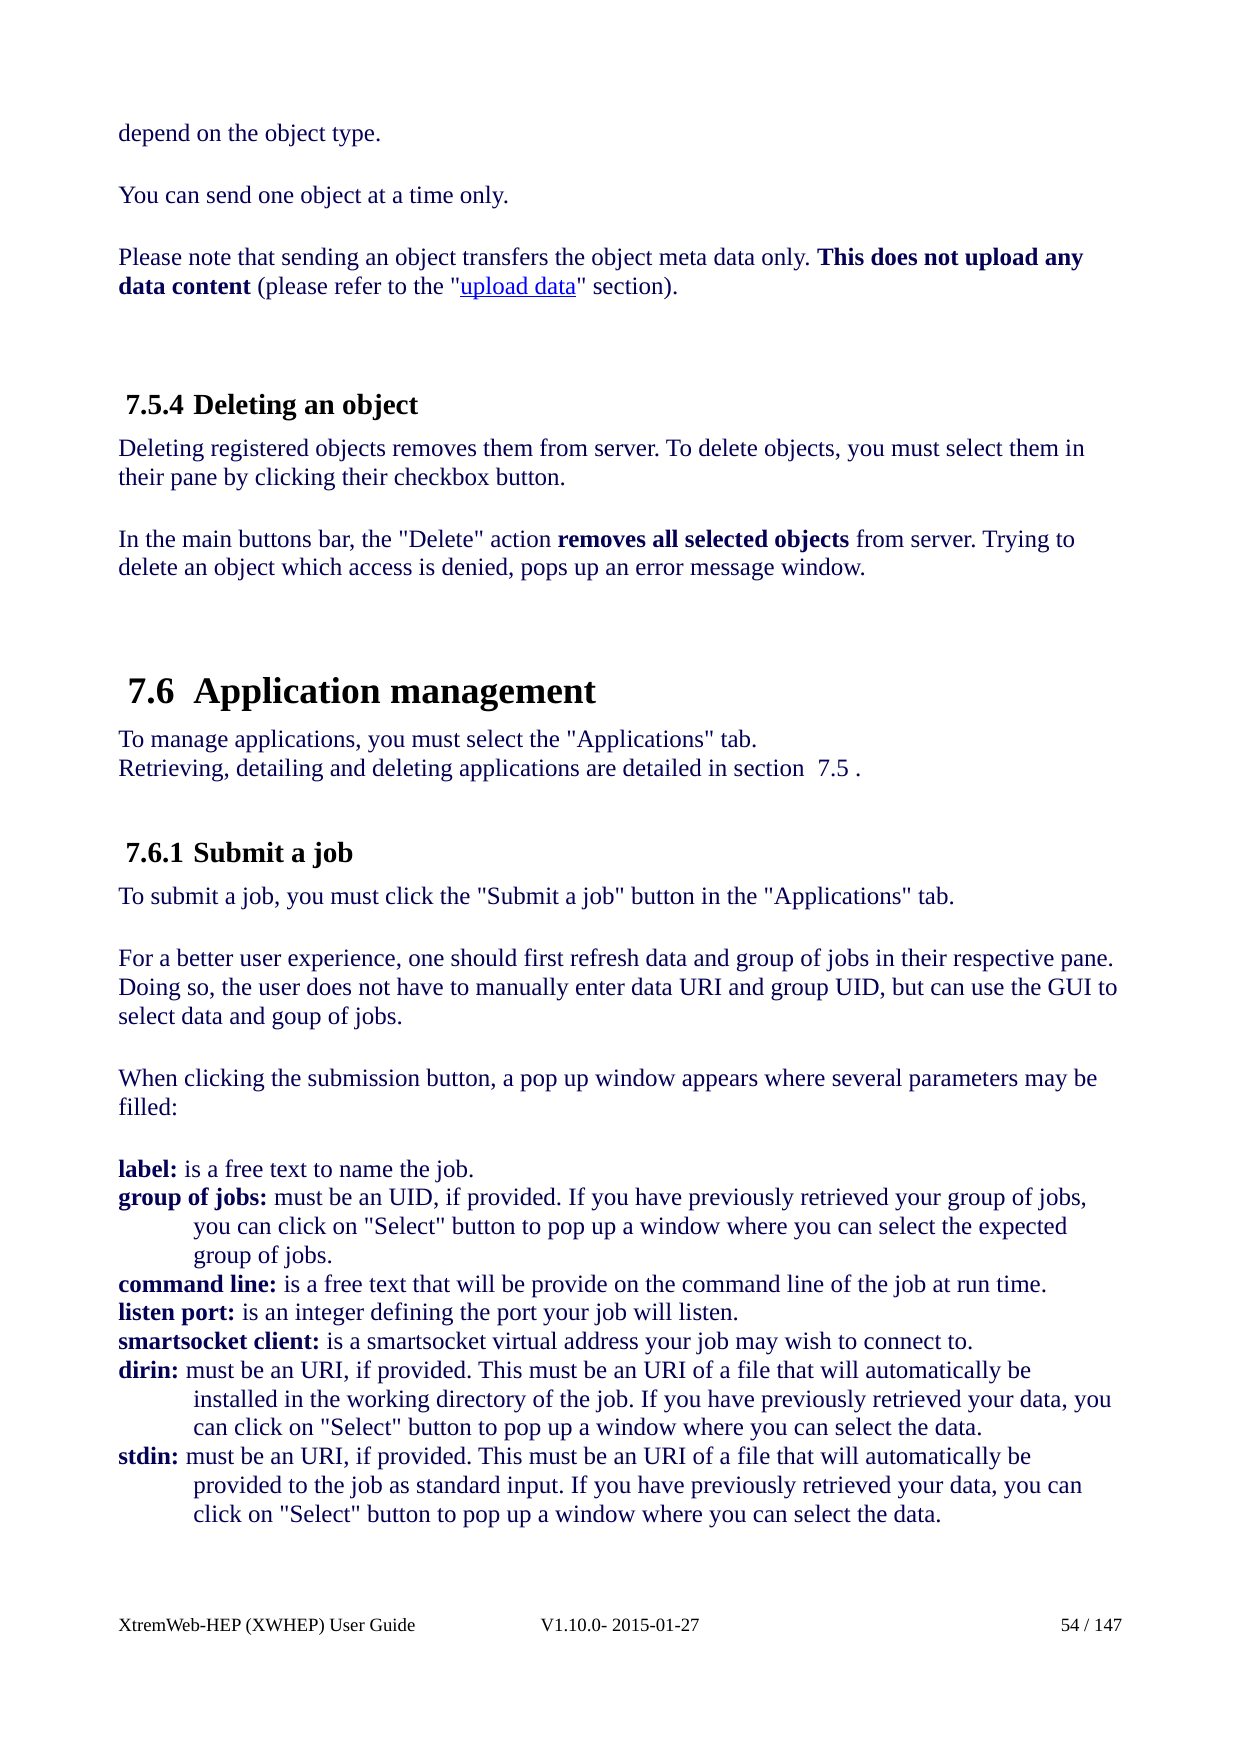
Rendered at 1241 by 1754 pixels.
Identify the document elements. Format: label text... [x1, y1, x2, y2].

text When clicking the submission button, a pop up window appears where several parameters may be filled: [118, 1063, 1122, 1120]
text In the main buttons bar, the "Delete" action removes all selected objects from server. Trying to delete an object which access is denied, pops up an error message window. [118, 524, 1122, 581]
text To manage applications, you must select the "Applications" tab. [118, 724, 1122, 753]
text label: is a free text to name the job. [118, 1154, 1122, 1182]
text depend on the object type. [118, 118, 1122, 147]
subtitle Application management [118, 668, 1122, 711]
text command line: is a free text that will be provide on the command line of the job at run time. [118, 1269, 1122, 1297]
text Deleting registered objects removes them from server. To delete objects, you must select them in their pane by clicking their checkbox button. [118, 433, 1122, 490]
subtitle Submit a job [118, 835, 1122, 869]
text smartsocket client: is a smartsocket virtual address your job may wish to connect to. [118, 1326, 1122, 1355]
text Please note that sending an object transfers the object meta data only. This does not upload any data content (please refer to the "upload data" section). [118, 242, 1122, 300]
subtitle Deleting an object [118, 387, 1122, 420]
text group of jobs: must be an UID, if provided. If you have previously retrieved your group of jobs, you can click on "Select" button to pop up a window where you can select the expected group of jobs. [118, 1182, 1122, 1269]
text listen port: is an integer defining the port your job will listen. [118, 1297, 1122, 1326]
text To submit a job, you must click the "Submit a job" button in the "Applications" tab. [118, 881, 1122, 910]
text For a better user experience, one should first refresh data and group of jobs in their respective pane. Doing so, the user does not have to manually enter data URI and group UID, but can use the GUI to select data and goup of jobs. [118, 943, 1122, 1029]
text dirin: must be an URI, if provided. This must be an URI of a file that will automatically be installed in the working directory of the job. If you have previously retrieved your data, you can click on "Select" button to pop up a window where you can select the data. [118, 1355, 1122, 1441]
text stdin: must be an URI, if provided. This must be an URI of a file that will automatically be provided to the job as standard input. If you have previously retrieved your data, you can click on "Select" button to pop up a window where you can select the data. [118, 1441, 1122, 1527]
text Retrieving, detailing and deleting applications are detailed in section 7.5. [118, 753, 1122, 781]
text You can send one object at a time only. [118, 180, 1122, 209]
